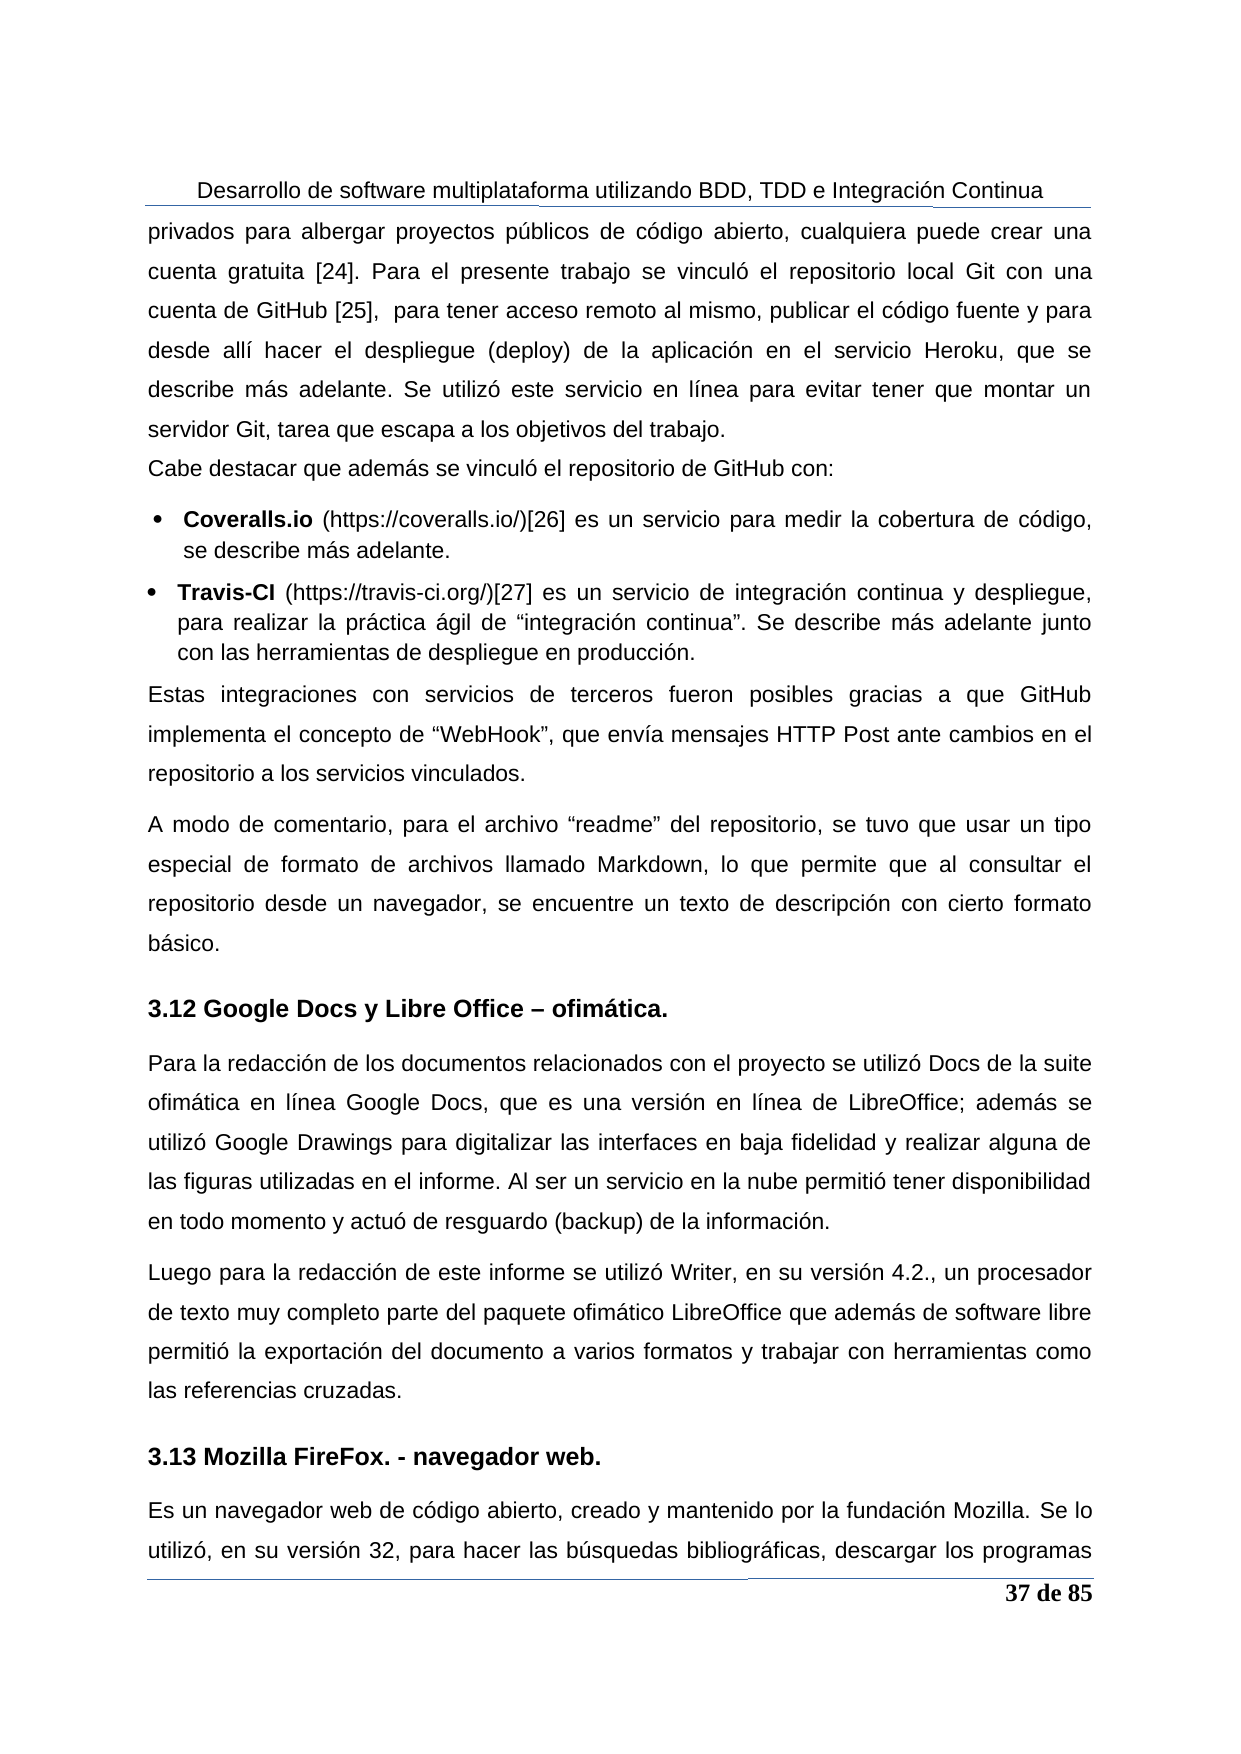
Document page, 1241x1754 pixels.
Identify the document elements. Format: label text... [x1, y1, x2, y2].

text Para la redacción de los documentos relacionados con el proyecto se utilizó Docs de la suite ofimática en línea Google Docs, que es una versión en línea de LibreOffice; además se utilizó Google Drawings para digitalizar las interfaces en baja fidelidad y realizar alguna de las figuras utilizadas en el informe. Al ser un servicio en la nube permitió tener disponibilidad en todo momento y actuó de resguardo (backup) de la información. [148, 1050, 1093, 1234]
text Luego para la redacción de este informe se utilizó Writer, en su versión 4.2., un procesador de texto muy completo parte del paquete ofimático LibreOffice que además de software libre permitió la exportación del documento a varios formatos y trabajar con herramientas como las referencias cruzadas. [148, 1259, 1093, 1404]
list Travis-CI (https://travis-ci.org/)[27] es un servicio de integración continua y despliegue, para realizar la práctica ágil de “integración continua”. Se describe más adelante junto con las herramientas de despliegue en producción. [148, 579, 1093, 665]
text Cabe destacar que además se vinculó el repositorio de GitHub con: [148, 455, 1093, 482]
subtitle 3.13 Mozilla FireFox. - navegador web. [148, 1442, 1093, 1471]
list Coveralls.io (https://coveralls.io/)[26] es un servicio para medir la cobertura de código, se describe más adelante. [153, 506, 1093, 563]
text privados para albergar proyectos públicos de código abierto, cualquiera puede crear una cuenta gratuita [24]. Para el presente trabajo se vinculó el repositorio local Git con una cuenta de GitHub [25], para tener acceso remoto al mismo, publicar el código fuente y para desde allí hacer el despliegue (deploy) de la aplicación en el servicio Heroku, que se describe más adelante. Se utilizó este servicio en línea para evitar tener que montar un servidor Git, tarea que escapa a los objetivos del trabajo. [148, 218, 1093, 442]
text A modo de comentario, para el archivo “readme” del repositorio, se tuvo que usar un tipo especial de formato de archivos llamado Markdown, lo que permite que al consultar el repositorio desde un navegador, se encuentre un texto de descripción con cierto formato básico. [148, 811, 1093, 956]
subtitle 3.12 Google Docs y Libre Office – ofimática. [148, 994, 1093, 1023]
text Es un navegador web de código abierto, creado y mantenido por la fundación Mozilla. Se lo utilizó, en su versión 32, para hacer las búsquedas bibliográficas, descargar los programas [148, 1497, 1093, 1563]
text Estas integraciones con servicios de terceros fueron posibles gracias a que GitHub implementa el concepto de “WebHook”, que envía mensajes HTTP Post ante cambios en el repositorio a los servicios vinculados. [148, 681, 1093, 786]
